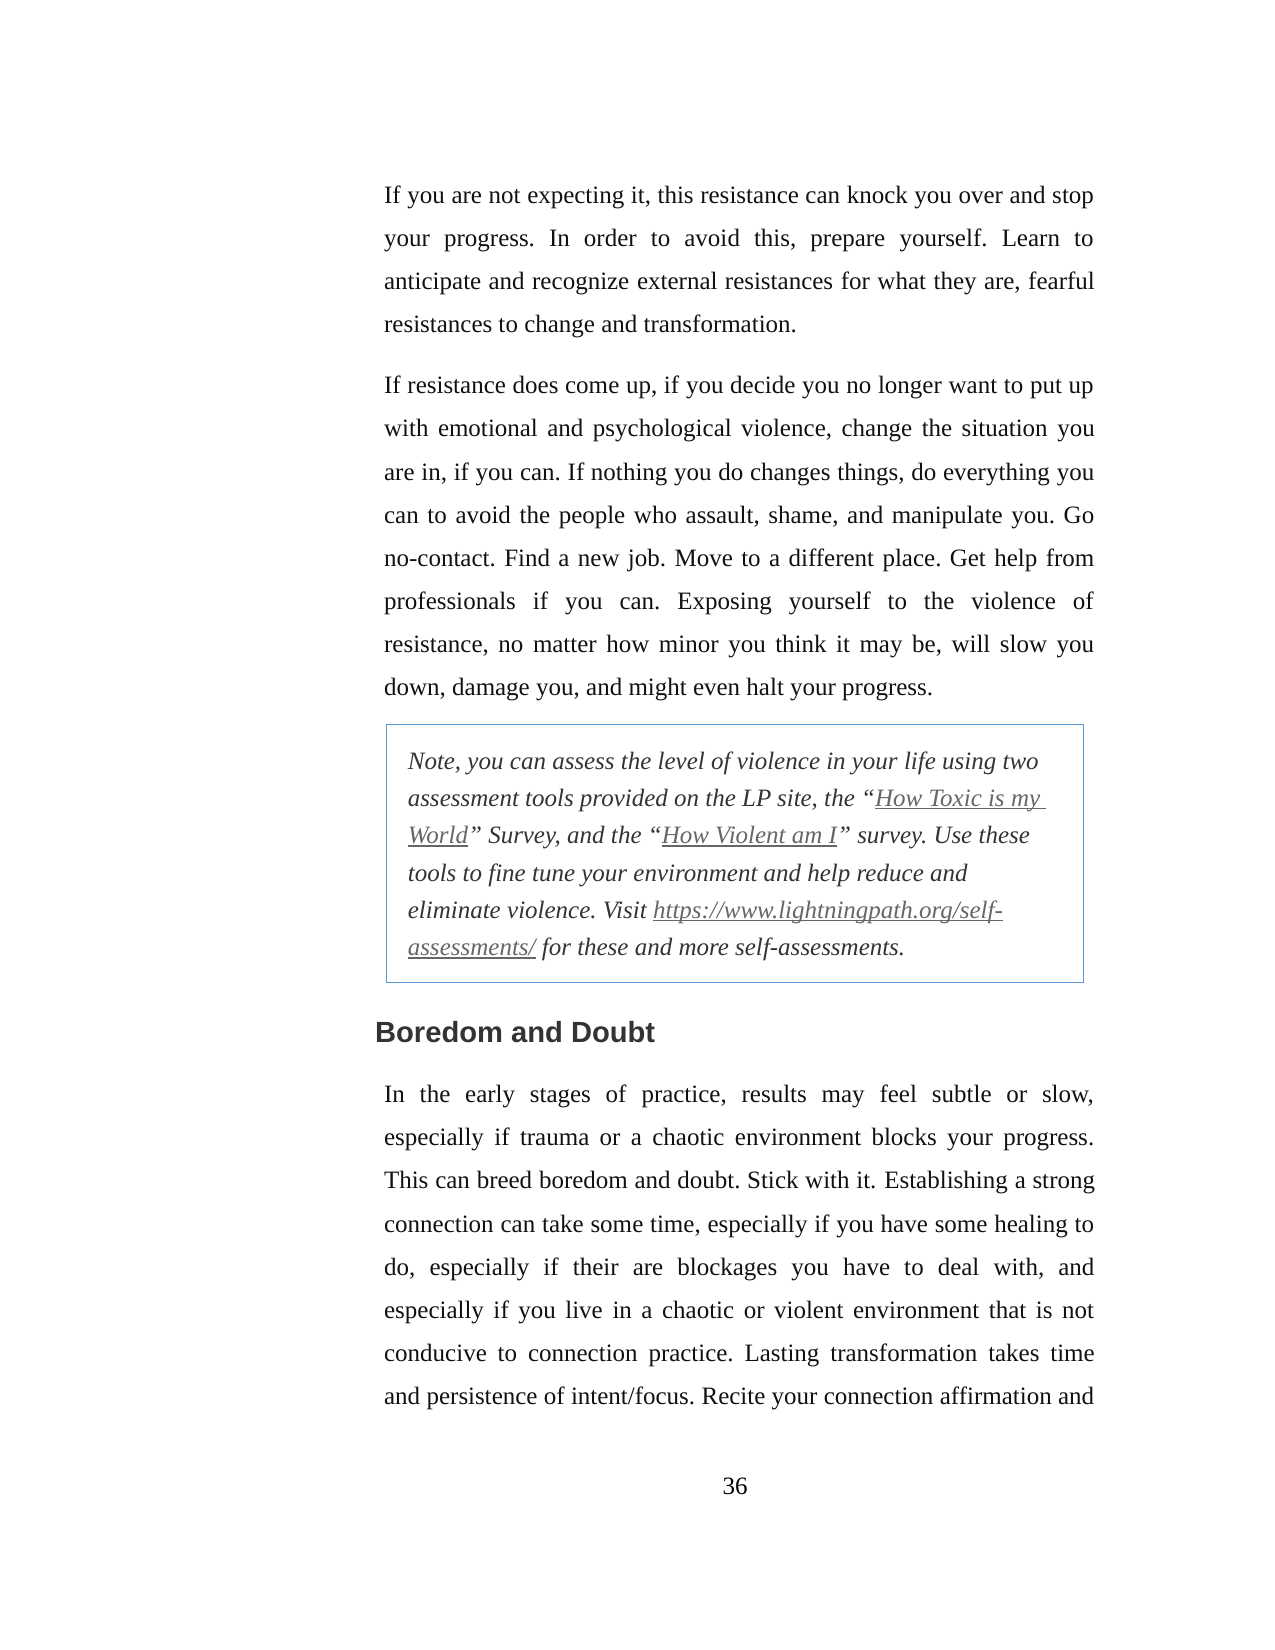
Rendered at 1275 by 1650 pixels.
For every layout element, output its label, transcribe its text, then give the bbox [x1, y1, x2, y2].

text In the early stages of practice, results may feel subtle or slow, especially if trauma or a chaotic environment blocks your progress. This can breed boredom and doubt. Stick with it. Establishing a strong connection can take some time, especially if you have some healing to do, especially if their are blockages you have to deal with, and especially if you live in a chaotic or violent environment that is not conducive to connection practice. Lasting transformation takes time and persistence of intent/focus. Recite your connection affirmation and [384, 1079, 1095, 1410]
subtitle Boredom and Doubt [375, 1015, 1095, 1048]
text Note, you can assess the level of violence in your life using two assessment tools provided on the LP site, the “How Toxic is my World” Survey, and the “How Violent am I” survey. Use these tools to fine tune your environment and help reduce and eliminate violence. Visit https://www.lightningpath.org/self-assessments/ for these and more self-assessments. [387, 725, 1083, 982]
text If resistance does come up, if you decide you no longer want to put up with emotional and psychological violence, change the situation you are in, if you can. If nothing you do changes things, do everything you can to avoid the people who assault, shame, and manipulate you. Go no-contact. Find a new job. Move to a different place. Get help from professionals if you can. Exposing yourself to the violence of resistance, no matter how minor you think it may be, will slow you down, damage you, and might even halt your progress. [384, 370, 1095, 701]
text If you are not expecting it, this resistance can knock you over and stop your progress. In order to avoid this, prepare yourself. Learn to anticipate and recognize external resistances for what they are, fearful resistances to change and transformation. [384, 180, 1095, 338]
